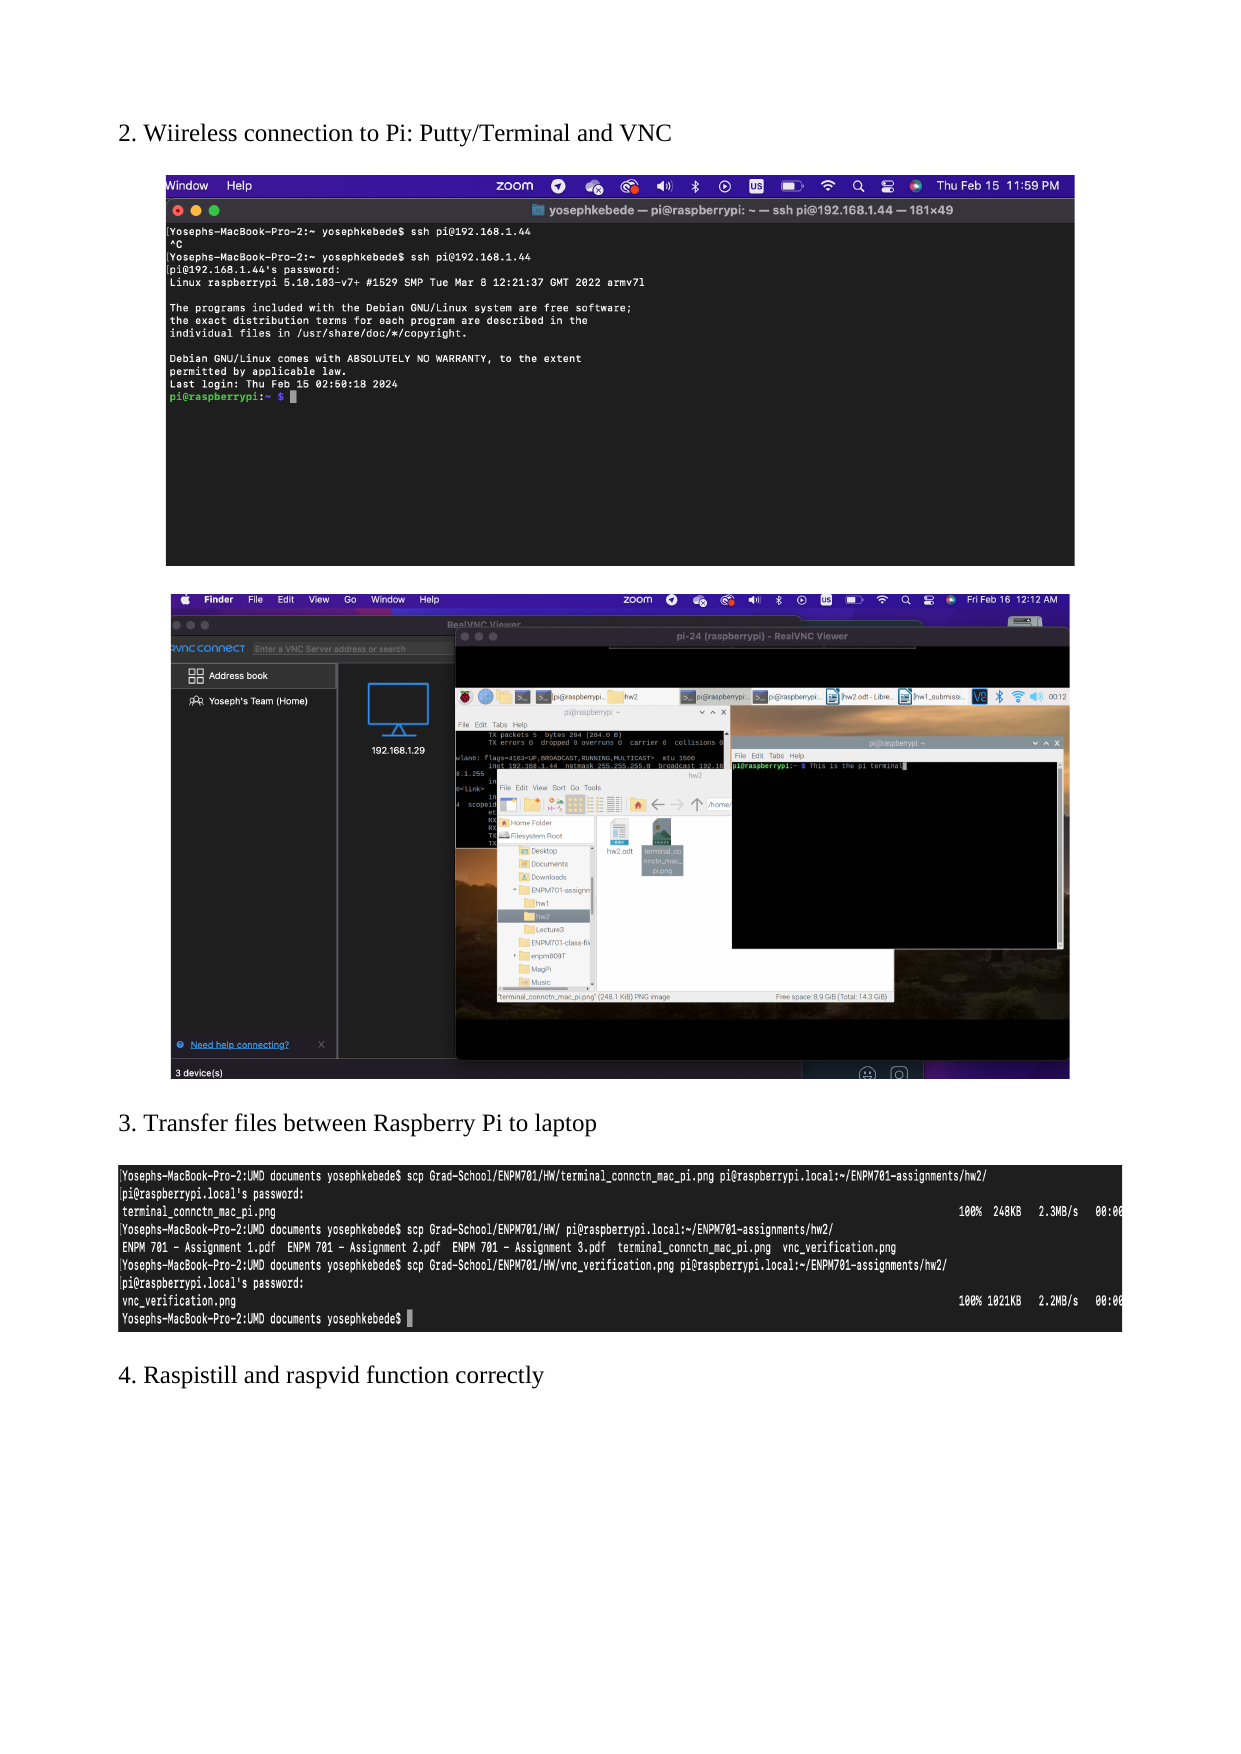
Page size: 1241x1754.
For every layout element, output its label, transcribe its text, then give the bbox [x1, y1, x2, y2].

text 4. Raspistill and raspvid function correctly [118, 1360, 1122, 1389]
picture [118, 1165, 1123, 1332]
text 3. Transfer files between Raspberry Pi to laptop [118, 1108, 1122, 1136]
picture [165, 175, 1075, 566]
picture [170, 594, 1070, 1079]
text 2. Wiireless connection to Pi: Putty/Terminal and VNC [118, 118, 1122, 147]
